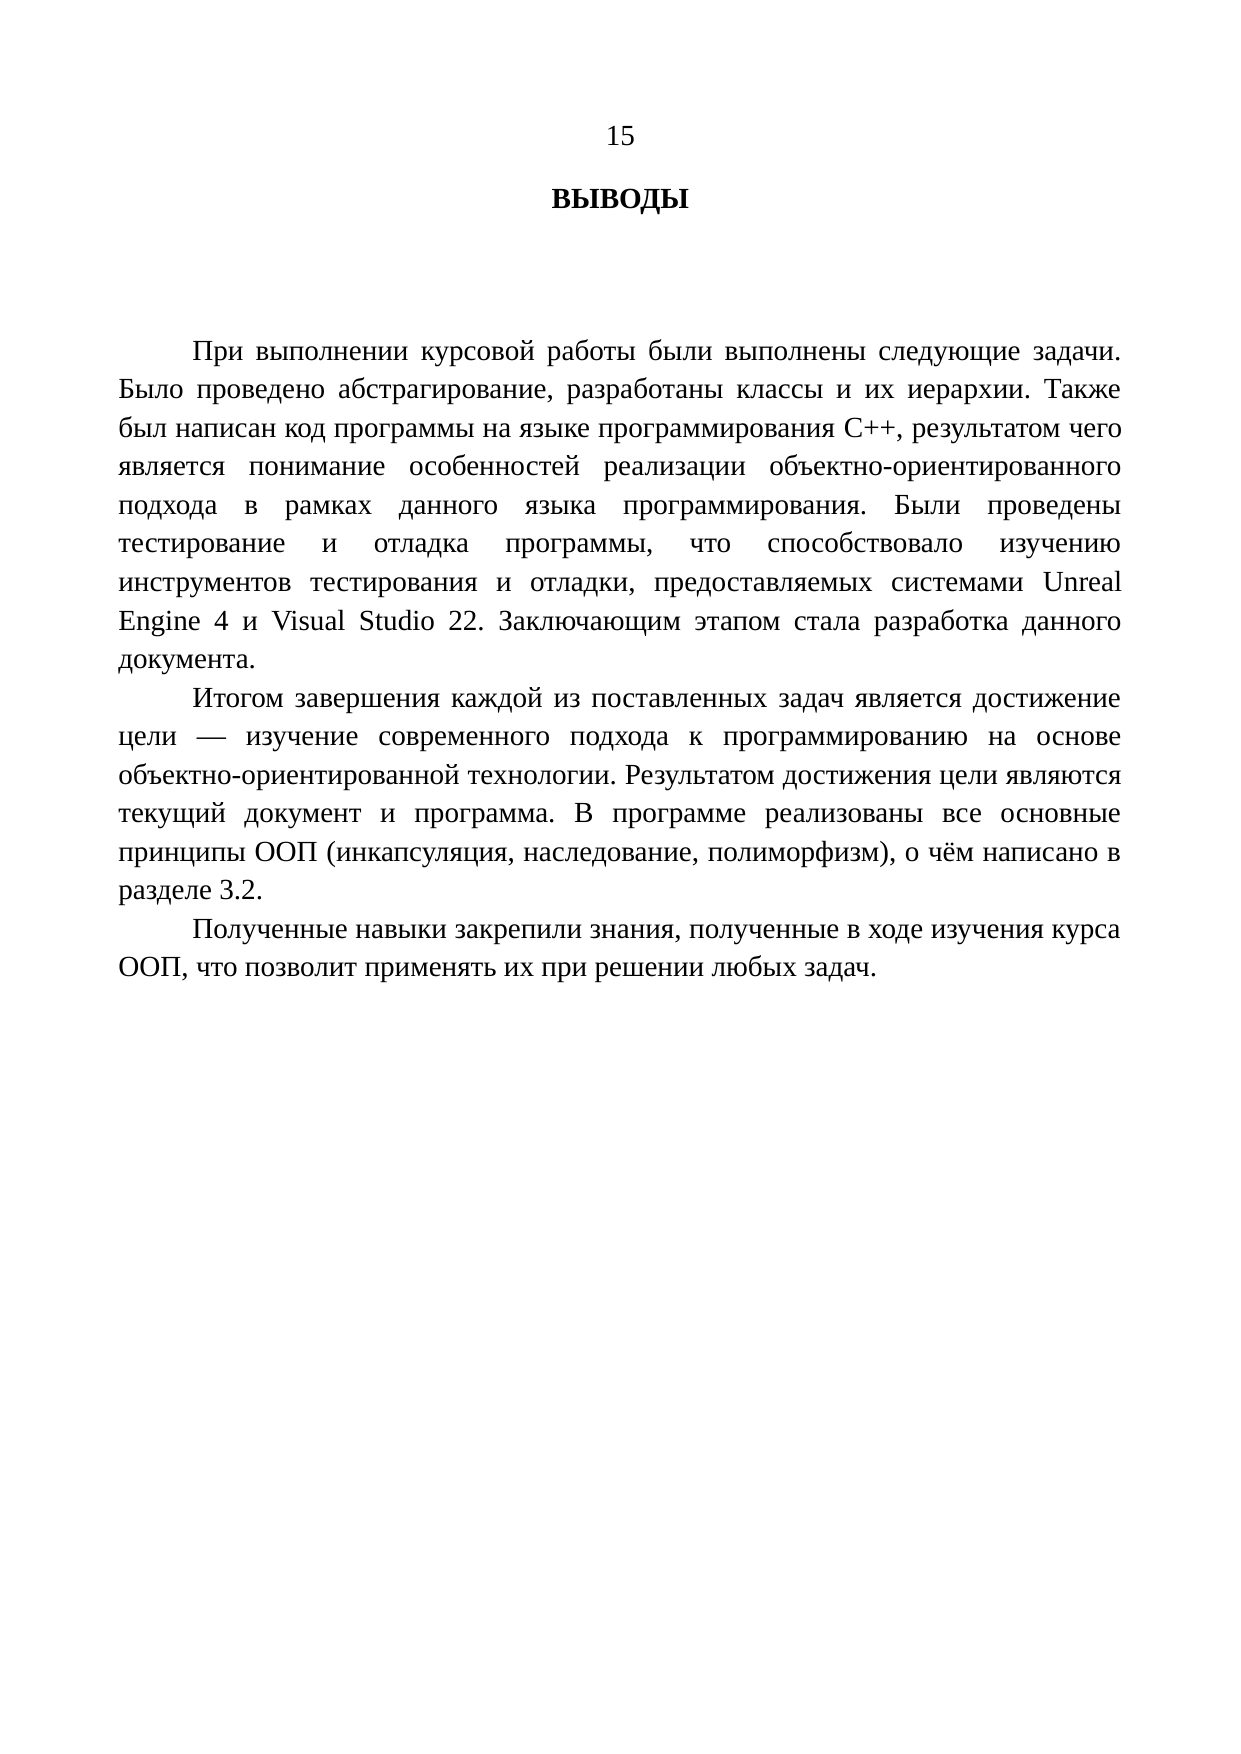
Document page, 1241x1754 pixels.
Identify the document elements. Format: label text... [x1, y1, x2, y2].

text Итогом завершения каждой из поставленных задач является достижение цели — изучение современного подхода к программированию на основе объектно-ориентированной технологии. Результатом достижения цели являются текущий документ и программа. В программе реализованы все основные принципы ООП (инкапсуляция, наследование, полиморфизм), о чём написано в разделе 3.2. [118, 680, 1122, 906]
text При выполнении курсовой работы были выполнены следующие задачи. Было проведено абстрагирование, разработаны классы и их иерархии. Также был написан код программы на языке программирования C++, результатом чего является понимание особенностей реализации объектно-ориентированного подхода в рамках данного языка программирования. Были проведены тестирование и отладка программы, что способствовало изучению инструментов тестирования и отладки, предоставляемых системами Unreal Engine 4 и Visual Studio 22. Заключающим этапом стала разработка данного документа. [118, 333, 1122, 675]
text Полученные навыки закрепили знания, полученные в ходе изучения курса ООП, что позволит применять их при решении любых задач. [118, 911, 1122, 983]
subtitle Выводы [118, 181, 1122, 215]
